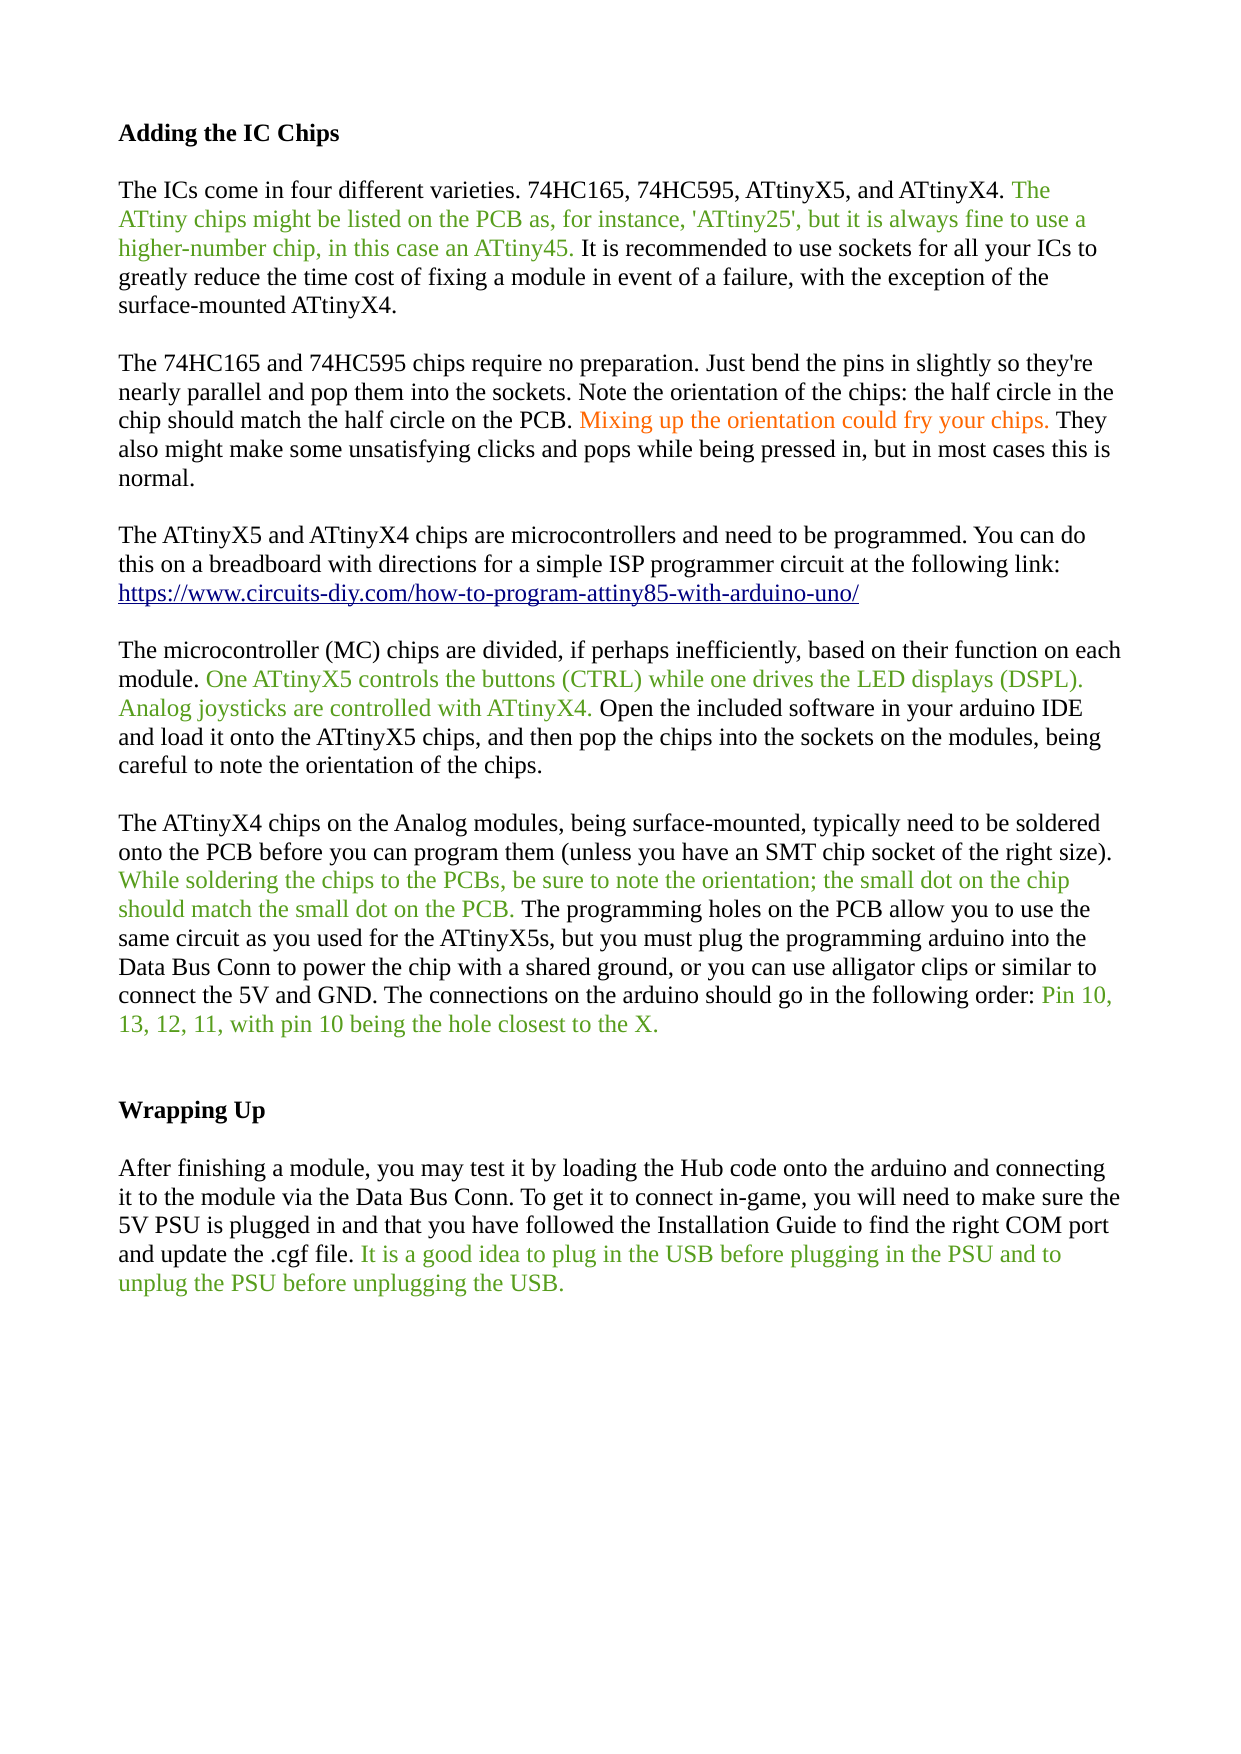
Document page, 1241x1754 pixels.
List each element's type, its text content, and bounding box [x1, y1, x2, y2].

text Wrapping Up [118, 1096, 1122, 1124]
text The ATtinyX5 and ATtinyX4 chips are microcontrollers and need to be programmed. You can do this on a breadboard with directions for a simple ISP programmer circuit at the following link: https://www.circuits-diy.com/how-to-program-attiny85-with-arduino-uno/ [118, 521, 1122, 607]
text The ICs come in four different varieties. 74HC165, 74HC595, ATtinyX5, and ATtinyX4. The ATtiny chips might be listed on the PCB as, for instance, 'ATtiny25', but it is always fine to use a higher-number chip, in this case an ATtiny45. It is recommended to use sockets for all your ICs to greatly reduce the time cost of fixing a module in event of a failure, with the exception of the surface-mounted ATtinyX4. [118, 176, 1122, 319]
text The ATtinyX4 chips on the Analog modules, being surface-mounted, typically need to be soldered onto the PCB before you can program them (unless you have an SMT chip socket of the right size). While soldering the chips to the PCBs, be sure to note the orientation; the small dot on the chip should match the small dot on the PCB. The programming holes on the PCB allow you to use the same circuit as you used for the ATtinyX5s, but you must plug the programming arduino into the Data Bus Conn to power the chip with a shared ground, or you can use alligator clips or similar to connect the 5V and GND. The connections on the arduino should go in the following order: Pin 10, 13, 12, 11, with pin 10 being the hole closest to the X. [118, 808, 1122, 1038]
text The 74HC165 and 74HC595 chips require no preparation. Just bend the pins in slightly so they're nearly parallel and pop them into the sockets. Note the orientation of the chips: the half circle in the chip should match the half circle on the PCB. Mixing up the orientation could fry your chips. They also might make some unsatisfying clicks and pops while being pressed in, but in most cases this is normal. [118, 348, 1122, 492]
text After finishing a module, you may test it by loading the Hub code onto the arduino and connecting it to the module via the Data Bus Conn. To get it to connect in-game, you will need to make sure the 5V PSU is plugged in and that you have followed the Installation Guide to find the right COM port and update the .cgf file. It is a good idea to plug in the USB before plugging in the PSU and to unplug the PSU before unplugging the USB. [118, 1153, 1122, 1297]
text The microcontroller (MC) chips are divided, if perhaps inefficiently, based on their function on each module. One ATtinyX5 controls the buttons (CTRL) while one drives the LED displays (DSPL). Analog joysticks are controlled with ATtinyX4. Open the included software in your arduino IDE and load it onto the ATtinyX5 chips, and then pop the chips into the sockets on the modules, being careful to note the orientation of the chips. [118, 636, 1122, 779]
text Adding the IC Chips [118, 118, 1122, 147]
